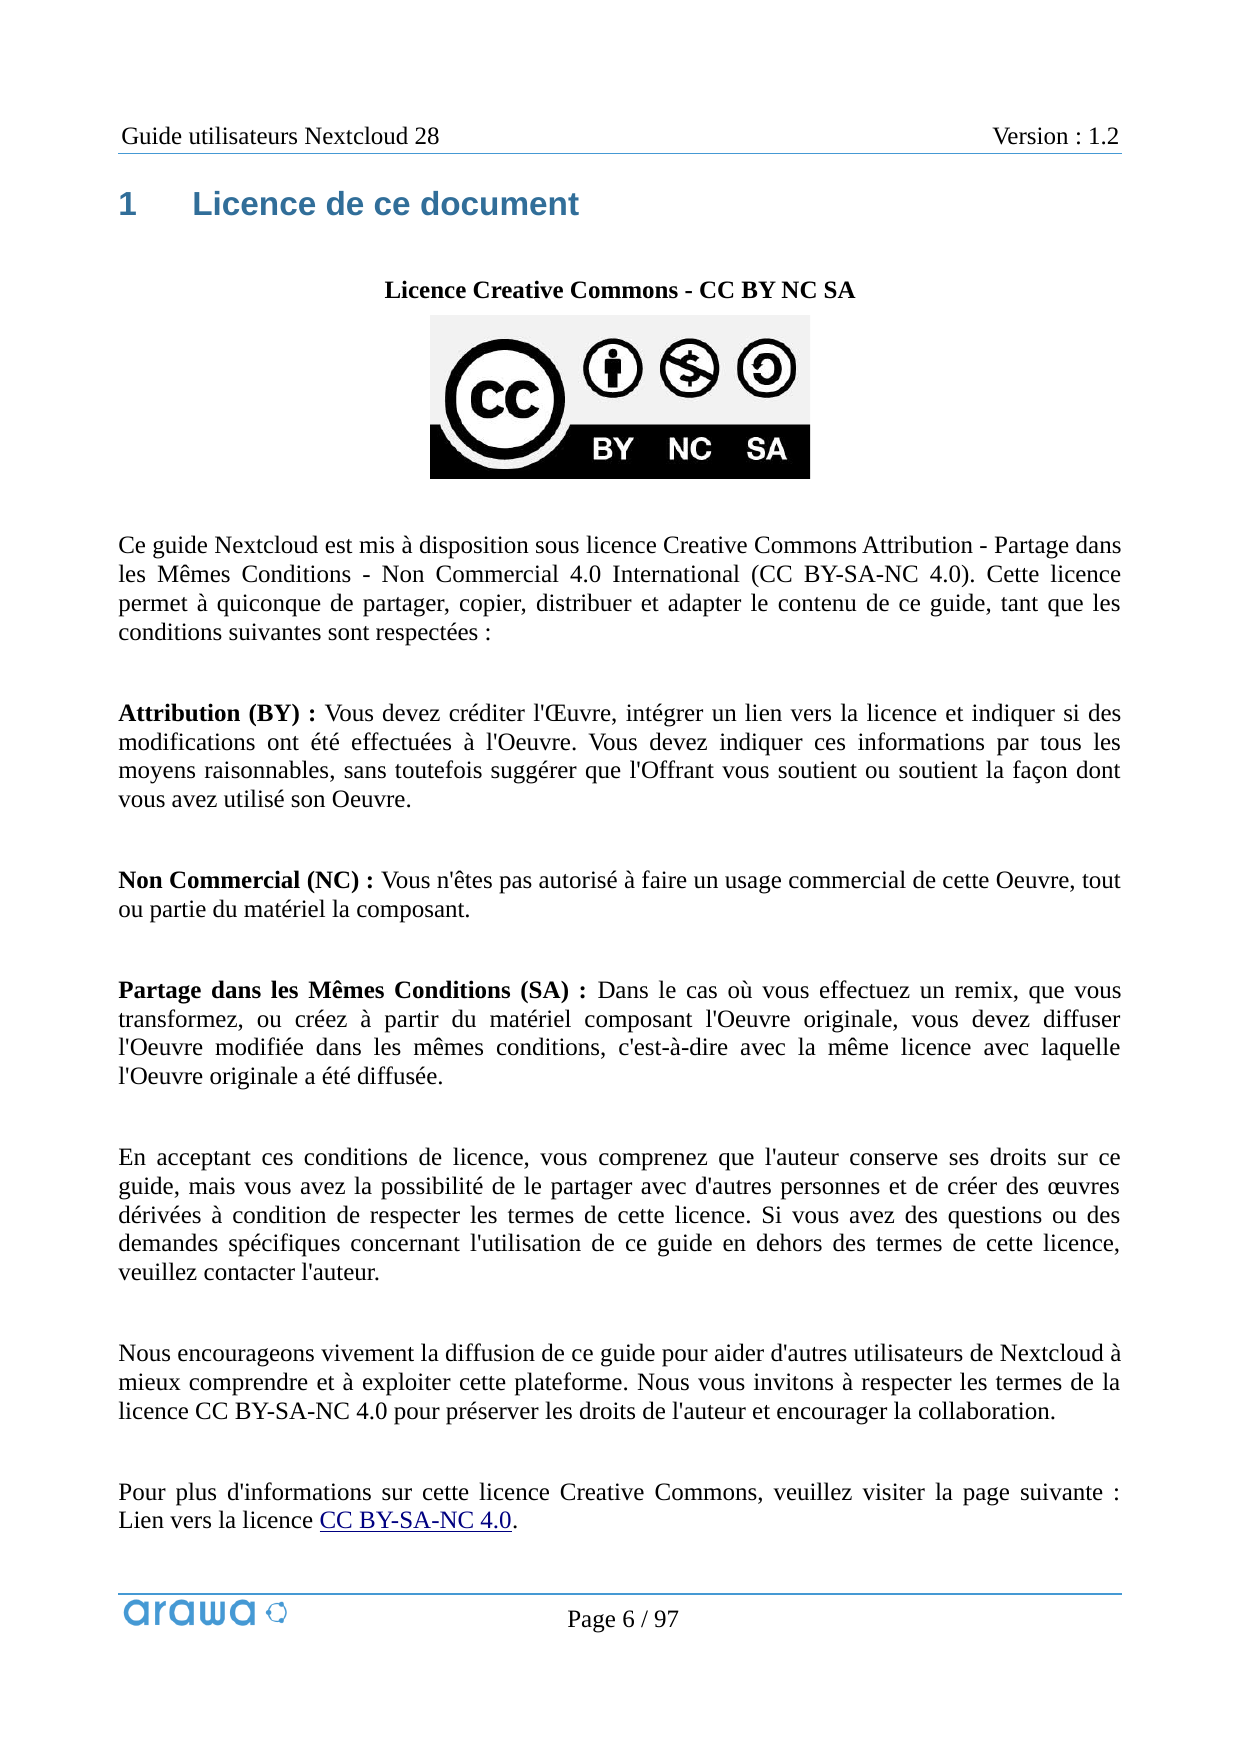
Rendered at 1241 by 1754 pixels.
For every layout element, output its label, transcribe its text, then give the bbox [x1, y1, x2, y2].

picture [121, 1597, 290, 1628]
subtitle Licence de ce document [118, 184, 1122, 222]
text Attribution (BY) : Vous devez créditer l'Œuvre, intégrer un lien vers la licence et indiquer si des modifications ont été effectuées à l'Oeuvre. Vous devez indiquer ces informations par tous les moyens raisonnables, sans toutefois suggérer que l'Offrant vous soutient ou soutient la façon dont vous avez utilisé son Oeuvre. [118, 698, 1122, 813]
text Nous encourageons vivement la diffusion de ce guide pour aider d'autres utilisateurs de Nextcloud à mieux comprendre et à exploiter cette plateforme. Nous vous invitons à respecter les termes de la licence CC BY-SA-NC 4.0 pour préserver les droits de l'auteur et encourager la collaboration. [118, 1338, 1122, 1424]
text Pour plus d'informations sur cette licence Creative Commons, veuillez visiter la page suivante : Lien vers la licence CC BY-SA-NC 4.0. [118, 1477, 1122, 1534]
text En acceptant ces conditions de licence, vous comprenez que l'auteur conserve ses droits sur ce guide, mais vous avez la possibilité de le partager avec d'autres personnes et de créer des œuvres dérivées à condition de respecter les termes de cette licence. Si vous avez des questions ou des demandes spécifiques concernant l'utilisation de ce guide en dehors des termes de cette licence, veuillez contacter l'auteur. [118, 1142, 1122, 1286]
text Ce guide Nextcloud est mis à disposition sous licence Creative Commons Attribution - Partage dans les Mêmes Conditions - Non Commercial 4.0 International (CC BY-SA-NC 4.0). Cette licence permet à quiconque de partager, copier, distribuer et adapter le contenu de ce guide, tant que les conditions suivantes sont respectées : [118, 531, 1122, 646]
picture [430, 315, 811, 479]
text Non Commercial (NC) : Vous n'êtes pas autorisé à faire un usage commercial de cette Oeuvre, tout ou partie du matériel la composant. [118, 865, 1122, 923]
text Licence Creative Commons - CC BY NC SA [118, 275, 1122, 304]
text Partage dans les Mêmes Conditions (SA) : Dans le cas où vous effectuez un remix, que vous transformez, ou créez à partir du matériel composant l'Oeuvre originale, vous devez diffuser l'Oeuvre modifiée dans les mêmes conditions, c'est-à-dire avec la même licence avec laquelle l'Oeuvre originale a été diffusée. [118, 975, 1122, 1090]
